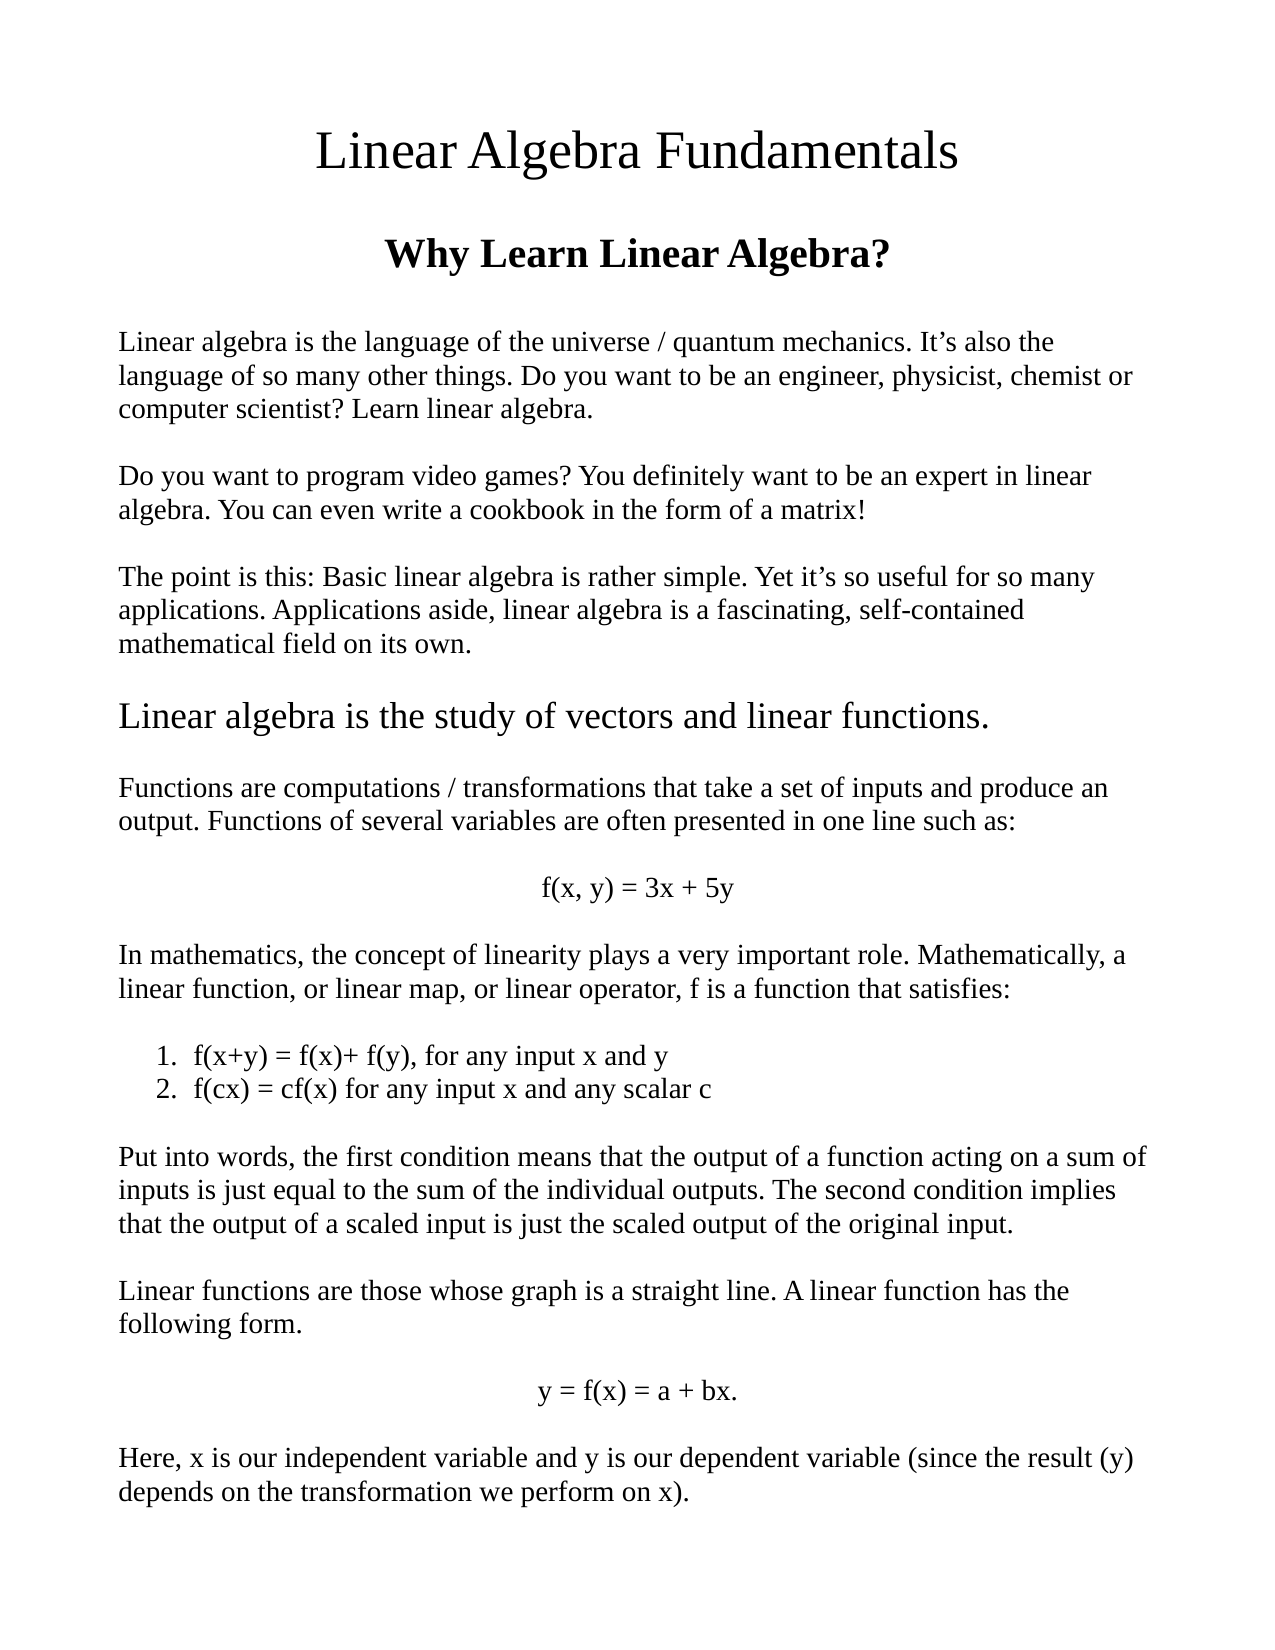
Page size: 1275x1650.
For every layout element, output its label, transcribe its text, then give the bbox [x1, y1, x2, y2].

text Why Learn Linear Algebra? [118, 228, 1157, 276]
text y = f(x) = a + bx. [118, 1373, 1157, 1407]
text Linear algebra is the language of the universe / quantum mechanics. It’s also the language of so many other things. Do you want to be an engineer, physicist, chemist or computer scientist? Learn linear algebra. [118, 324, 1157, 425]
text Functions are computations / transformations that take a set of inputs and produce an output. Functions of several variables are often presented in one line such as: [118, 770, 1157, 837]
text Do you want to program video games? You definitely want to be an expert in linear [118, 458, 1157, 492]
text Linear Algebra Fundamentals [118, 118, 1157, 180]
text Here, x is our independent variable and y is our dependent variable (since the result (y) depends on the transformation we perform on x). [118, 1441, 1157, 1508]
list f(x+y) = f(x)+ f(y), for any input x and y [156, 1038, 1157, 1072]
text f(x, y) = 3x + 5y [118, 870, 1157, 904]
text mathematical field on its own. [118, 626, 1157, 659]
list f(cx) = cf(x) for any input x and any scalar c [156, 1072, 1157, 1105]
text In mathematics, the concept of linearity plays a very important role. Mathematically, a linear function, or linear map, or linear operator, f is a function that satisfies: [118, 937, 1157, 1004]
text Put into words, the first condition means that the output of a function acting on a sum of inputs is just equal to the sum of the individual outputs. The second condition implies that the output of a scaled input is just the scaled output of the original input. [118, 1139, 1157, 1239]
text Linear algebra is the study of vectors and linear functions. [118, 693, 1157, 736]
text Linear functions are those whose graph is a straight line. A linear function has the following form. [118, 1273, 1157, 1340]
text algebra. You can even write a cookbook in the form of a matrix! [118, 492, 1157, 525]
text The point is this: Basic linear algebra is rather simple. Yet it’s so useful for so many [118, 559, 1157, 592]
text applications. Applications aside, linear algebra is a fascinating, self-contained [118, 592, 1157, 626]
